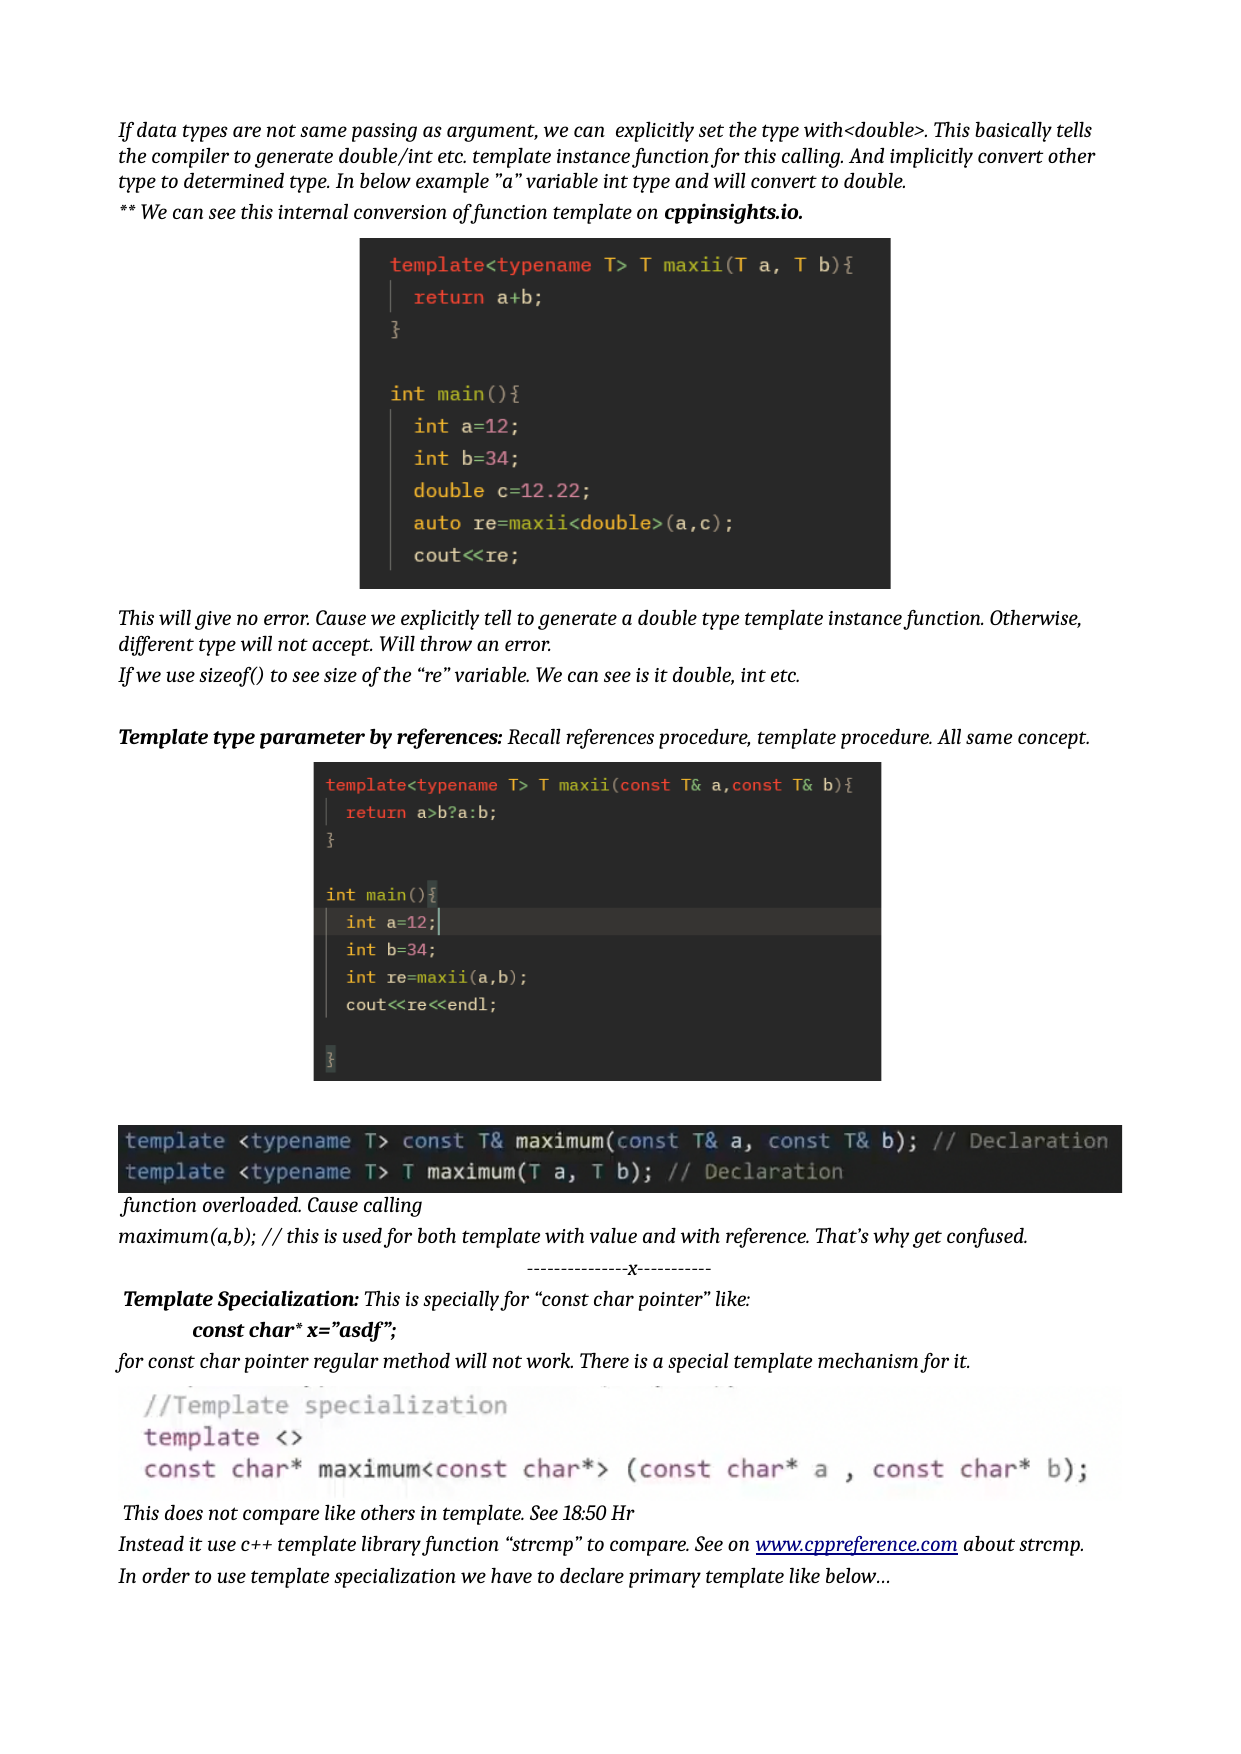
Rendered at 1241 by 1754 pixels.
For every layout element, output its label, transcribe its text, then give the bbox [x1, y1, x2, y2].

text This will give no error. Cause we explicitly tell to generate a double type template instance function. Otherwise, different type will not accept. Will throw an error. [118, 606, 1122, 656]
text Template type parameter by references: Recall references procedure, template procedure. All same concept. [118, 725, 1122, 750]
text If we use sizeof() to see size of the “re” variable. We can see is it double, int etc. [118, 662, 1122, 688]
text function overloaded. Cause calling [118, 1193, 1122, 1218]
text This does not compare like others in template. See 18:50 Hr [118, 1501, 1122, 1526]
text If data types are not same passing as argument, we can explicitly set the type with<double>. This basically tells the compiler to generate double/int etc. template instance function for this calling. And implicitly convert other type to determined type. In below example ”a” variable int type and will convert to double. [118, 118, 1122, 194]
text [118, 1380, 1122, 1386]
text ---------------x----------- [118, 1255, 1122, 1281]
text In order to use template specialization we have to declare primary template like below… [118, 1563, 1122, 1588]
text Instead it use c++ template library function “strcmp” to compare. See on www.cppreference.com about strcmp. [118, 1532, 1122, 1557]
picture [313, 762, 882, 1081]
text for const char pointer regular method will not work. There is a special template mechanism for it. [118, 1349, 1122, 1374]
picture [118, 1386, 1123, 1501]
picture [118, 1125, 1123, 1193]
text const char* x=”asdf”; [118, 1318, 1122, 1343]
text Template Specialization: This is specially for “const char pointer” like: [118, 1287, 1122, 1312]
picture [359, 238, 891, 589]
text maximum(a,b); // this is used for both template with value and with reference. That’s why get confused. [118, 1224, 1122, 1249]
text ** We can see this internal conversion of function template on cppinsights.io. [118, 200, 1122, 225]
